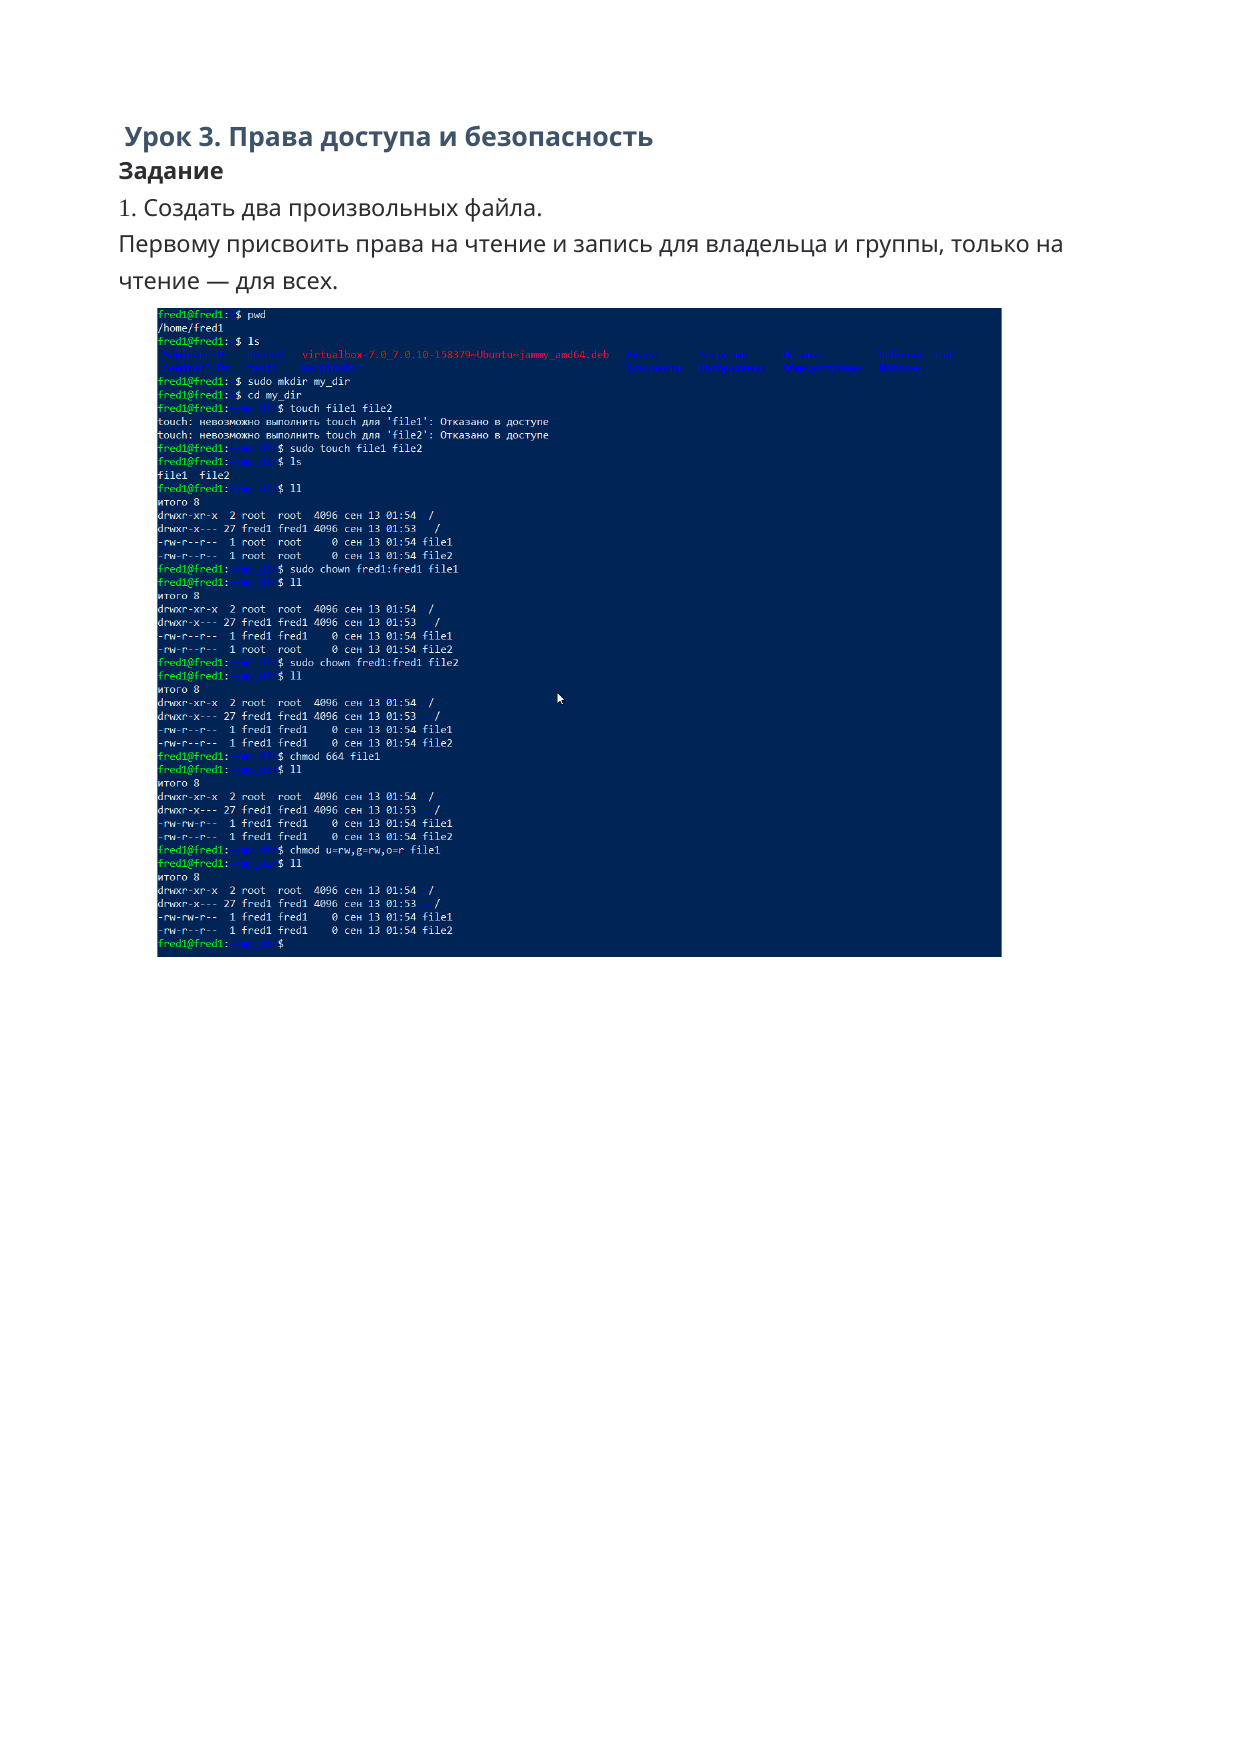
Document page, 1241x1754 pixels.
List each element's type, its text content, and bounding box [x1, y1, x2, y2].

text Урок 3. Права доступа и безопасность [118, 118, 1122, 154]
text Первому присвоить права на чтение и запись для владельца и группы, только на чтение — для всех. [118, 228, 1122, 297]
text Задание [118, 154, 1122, 186]
text 1. Создать два произвольных файла. [118, 191, 1122, 223]
picture [157, 308, 1002, 957]
